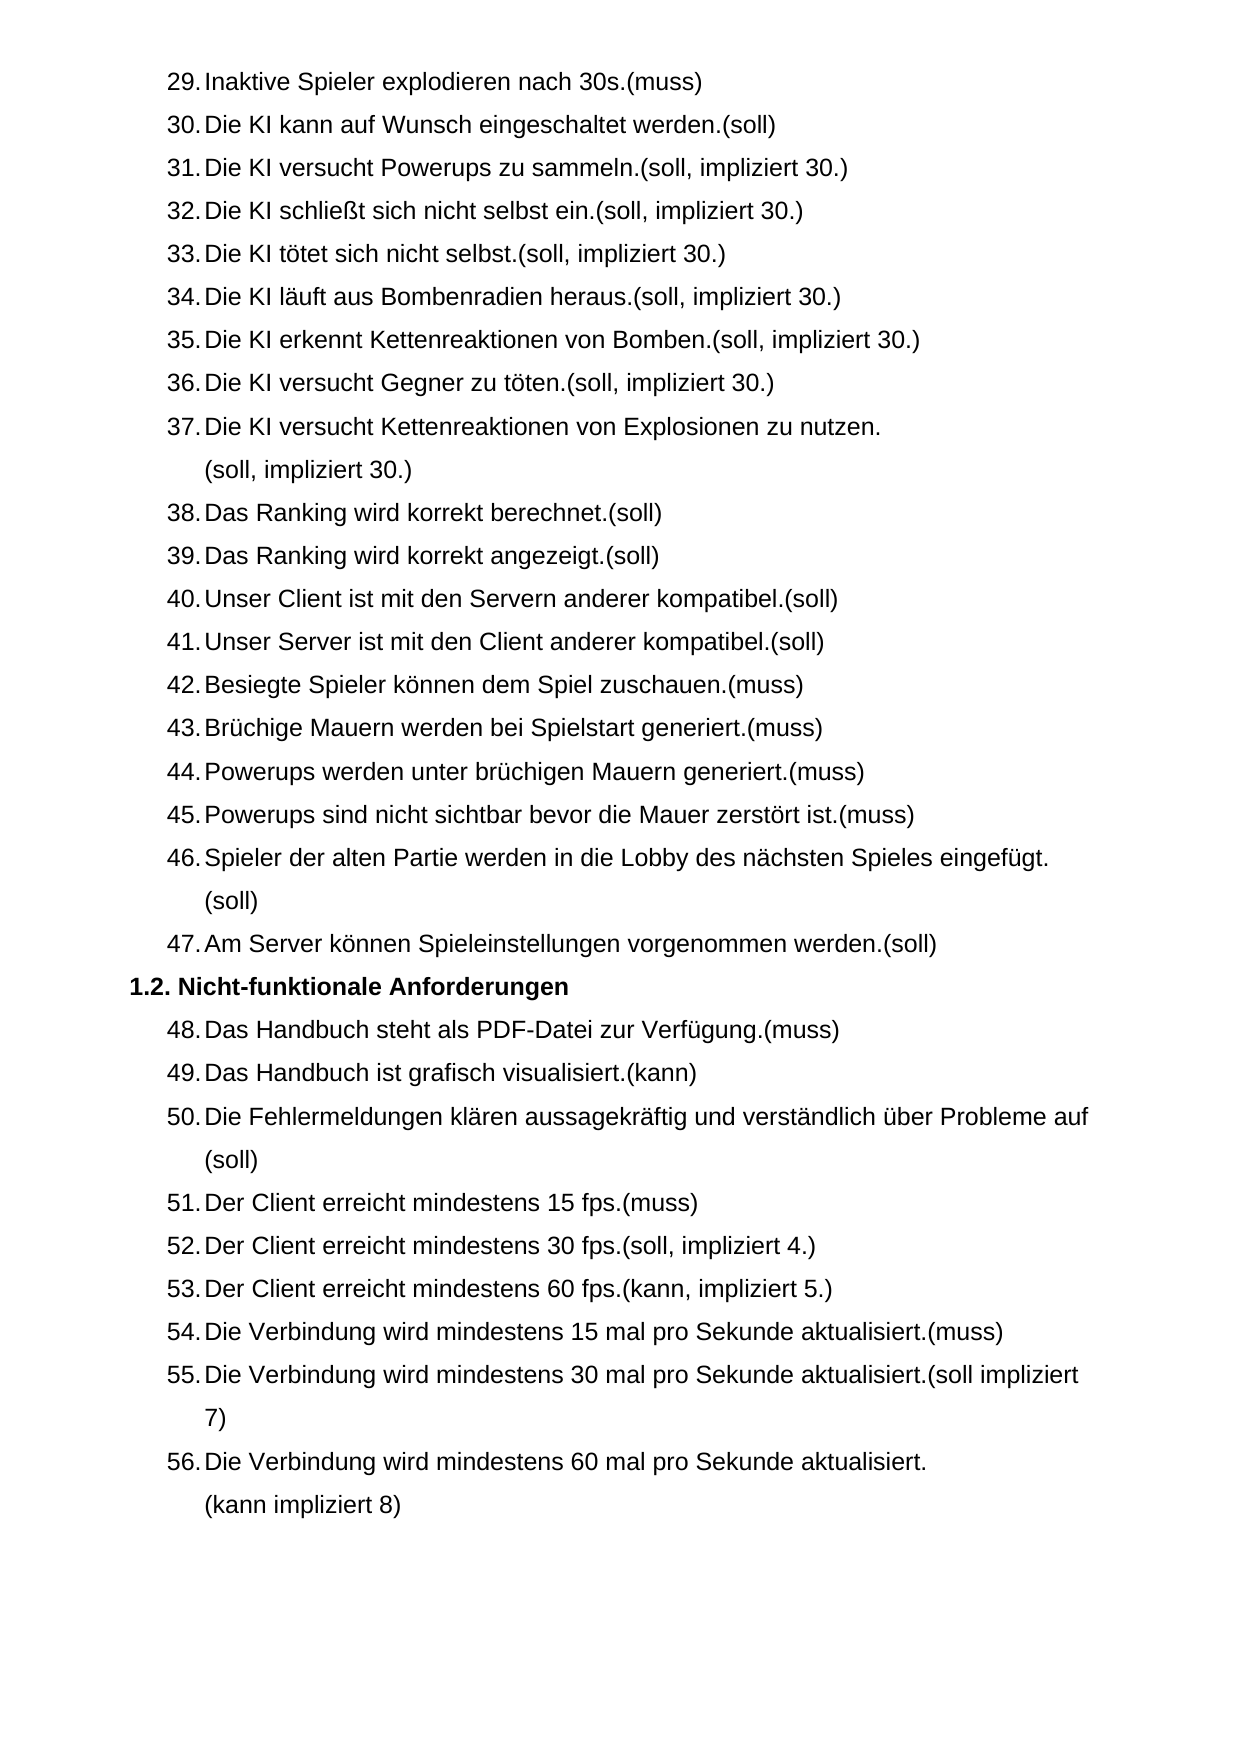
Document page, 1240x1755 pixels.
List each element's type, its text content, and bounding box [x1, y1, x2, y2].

list Die KI versucht Gegner zu töten.(soll, impliziert 30.) [167, 368, 1089, 397]
list Das Ranking wird korrekt berechnet.(soll) [167, 498, 1089, 526]
list Unser Server ist mit den Client anderer kompatibel.(soll) [167, 627, 1089, 656]
list Das Ranking wird korrekt angezeigt.(soll) [167, 541, 1089, 569]
list Spieler der alten Partie werden in die Lobby des nächsten Spieles eingefügt.(soll) [167, 843, 1089, 914]
list Die Verbindung wird mindestens 30 mal pro Sekunde aktualisiert.(soll impliziert 7) [167, 1360, 1089, 1432]
list Der Client erreicht mindestens 60 fps.(kann, impliziert 5.) [167, 1274, 1089, 1303]
list Inaktive Spieler explodieren nach 30s.(muss) [167, 66, 1089, 95]
list Powerups sind nicht sichtbar bevor die Mauer zerstört ist.(muss) [167, 799, 1089, 828]
text 1.2. Nicht-funktionale Anforderungen [129, 972, 1089, 1001]
list Die KI läuft aus Bombenradien heraus.(soll, impliziert 30.) [167, 282, 1089, 311]
list Die KI schließt sich nicht selbst ein.(soll, impliziert 30.) [167, 196, 1089, 224]
list Die KI versucht Kettenreaktionen von Explosionen zu nutzen. (soll, impliziert 30.) [167, 411, 1089, 483]
list Die Verbindung wird mindestens 60 mal pro Sekunde aktualisiert. (kann impliziert 8) [167, 1446, 1089, 1518]
list Das Handbuch steht als PDF-Datei zur Verfügung.(muss) [167, 1015, 1089, 1044]
list Das Handbuch ist grafisch visualisiert.(kann) [167, 1058, 1089, 1087]
list Besiegte Spieler können dem Spiel zuschauen.(muss) [167, 670, 1089, 699]
list Brüchige Mauern werden bei Spielstart generiert.(muss) [167, 713, 1089, 742]
list Powerups werden unter brüchigen Mauern generiert.(muss) [167, 756, 1089, 785]
list Die KI tötet sich nicht selbst.(soll, impliziert 30.) [167, 239, 1089, 268]
list Die Verbindung wird mindestens 15 mal pro Sekunde aktualisiert.(muss) [167, 1317, 1089, 1346]
list Der Client erreicht mindestens 15 fps.(muss) [167, 1188, 1089, 1216]
list Am Server können Spieleinstellungen vorgenommen werden.(soll) [167, 929, 1089, 958]
list Die KI kann auf Wunsch eingeschaltet werden.(soll) [167, 109, 1089, 138]
list Die Fehlermeldungen klären aussagekräftig und verständlich über Probleme auf (soll) [167, 1101, 1089, 1173]
list Unser Client ist mit den Servern anderer kompatibel.(soll) [167, 584, 1089, 613]
list Die KI erkennt Kettenreaktionen von Bomben.(soll, impliziert 30.) [167, 325, 1089, 354]
list Der Client erreicht mindestens 30 fps.(soll, impliziert 4.) [167, 1231, 1089, 1259]
list Die KI versucht Powerups zu sammeln.(soll, impliziert 30.) [167, 153, 1089, 181]
